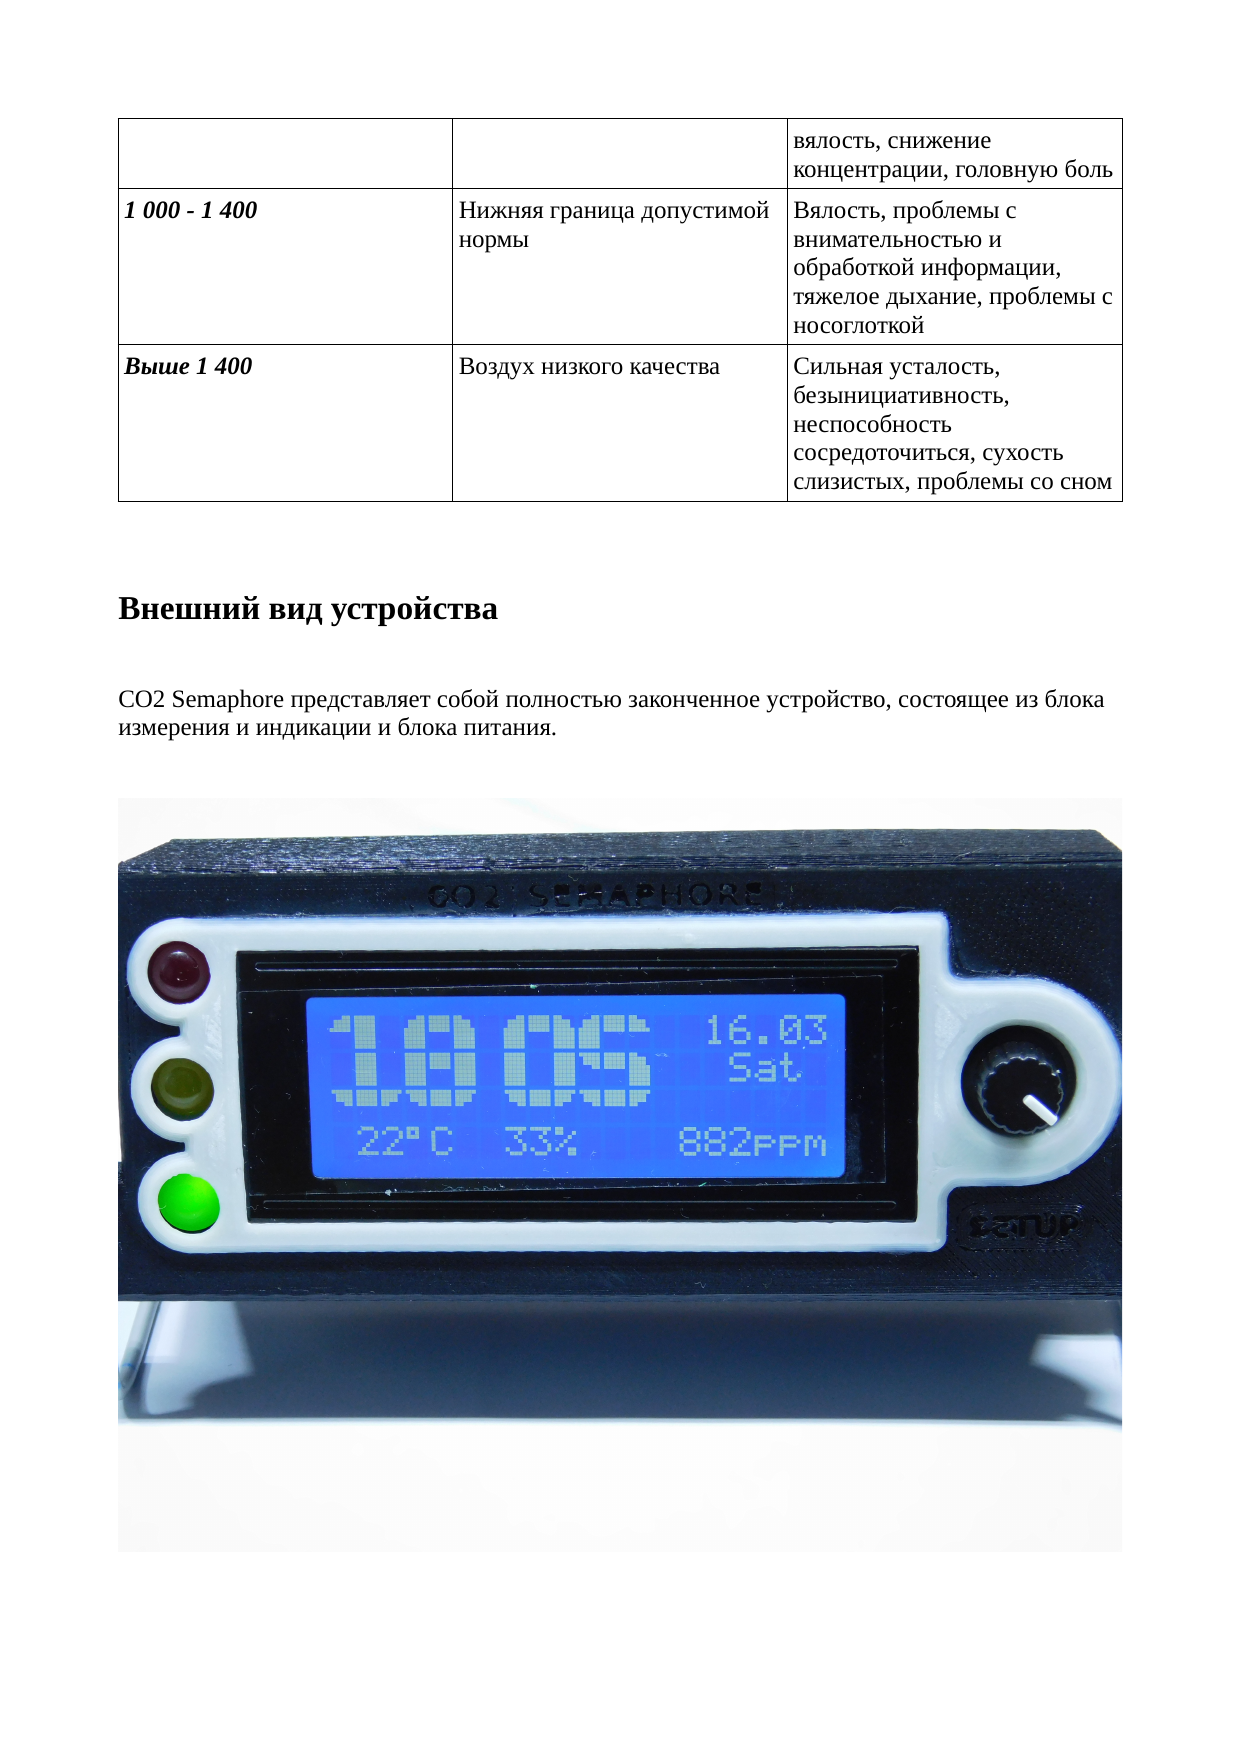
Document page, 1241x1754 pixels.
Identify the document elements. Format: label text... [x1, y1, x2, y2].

table_cell Сильная усталость, безынициативность, неспособность сосредоточиться, сухость слизистых, проблемы со сном [788, 345, 1122, 501]
table_cell вялость, снижение концентрации, головную боль [788, 119, 1122, 188]
picture [118, 798, 1123, 1552]
table_cell Вялость, проблемы с внимательностью и обработкой информации, тяжелое дыхание, проблемы с носоглоткой [788, 189, 1122, 344]
table_cell [119, 119, 452, 188]
table_cell Выше 1 400 [119, 345, 452, 501]
table_cell Воздух низкого качества [453, 345, 787, 501]
text Внешний вид устройства [118, 588, 1122, 626]
table_cell Нижняя граница допустимой нормы [453, 189, 787, 344]
table_cell [453, 119, 787, 188]
table_cell 1 000 - 1 400 [119, 189, 452, 344]
text CO2 Semaphore представляет собой полностью законченное устройство, состоящее из блока измерения и индикации и блока питания. [118, 684, 1122, 741]
